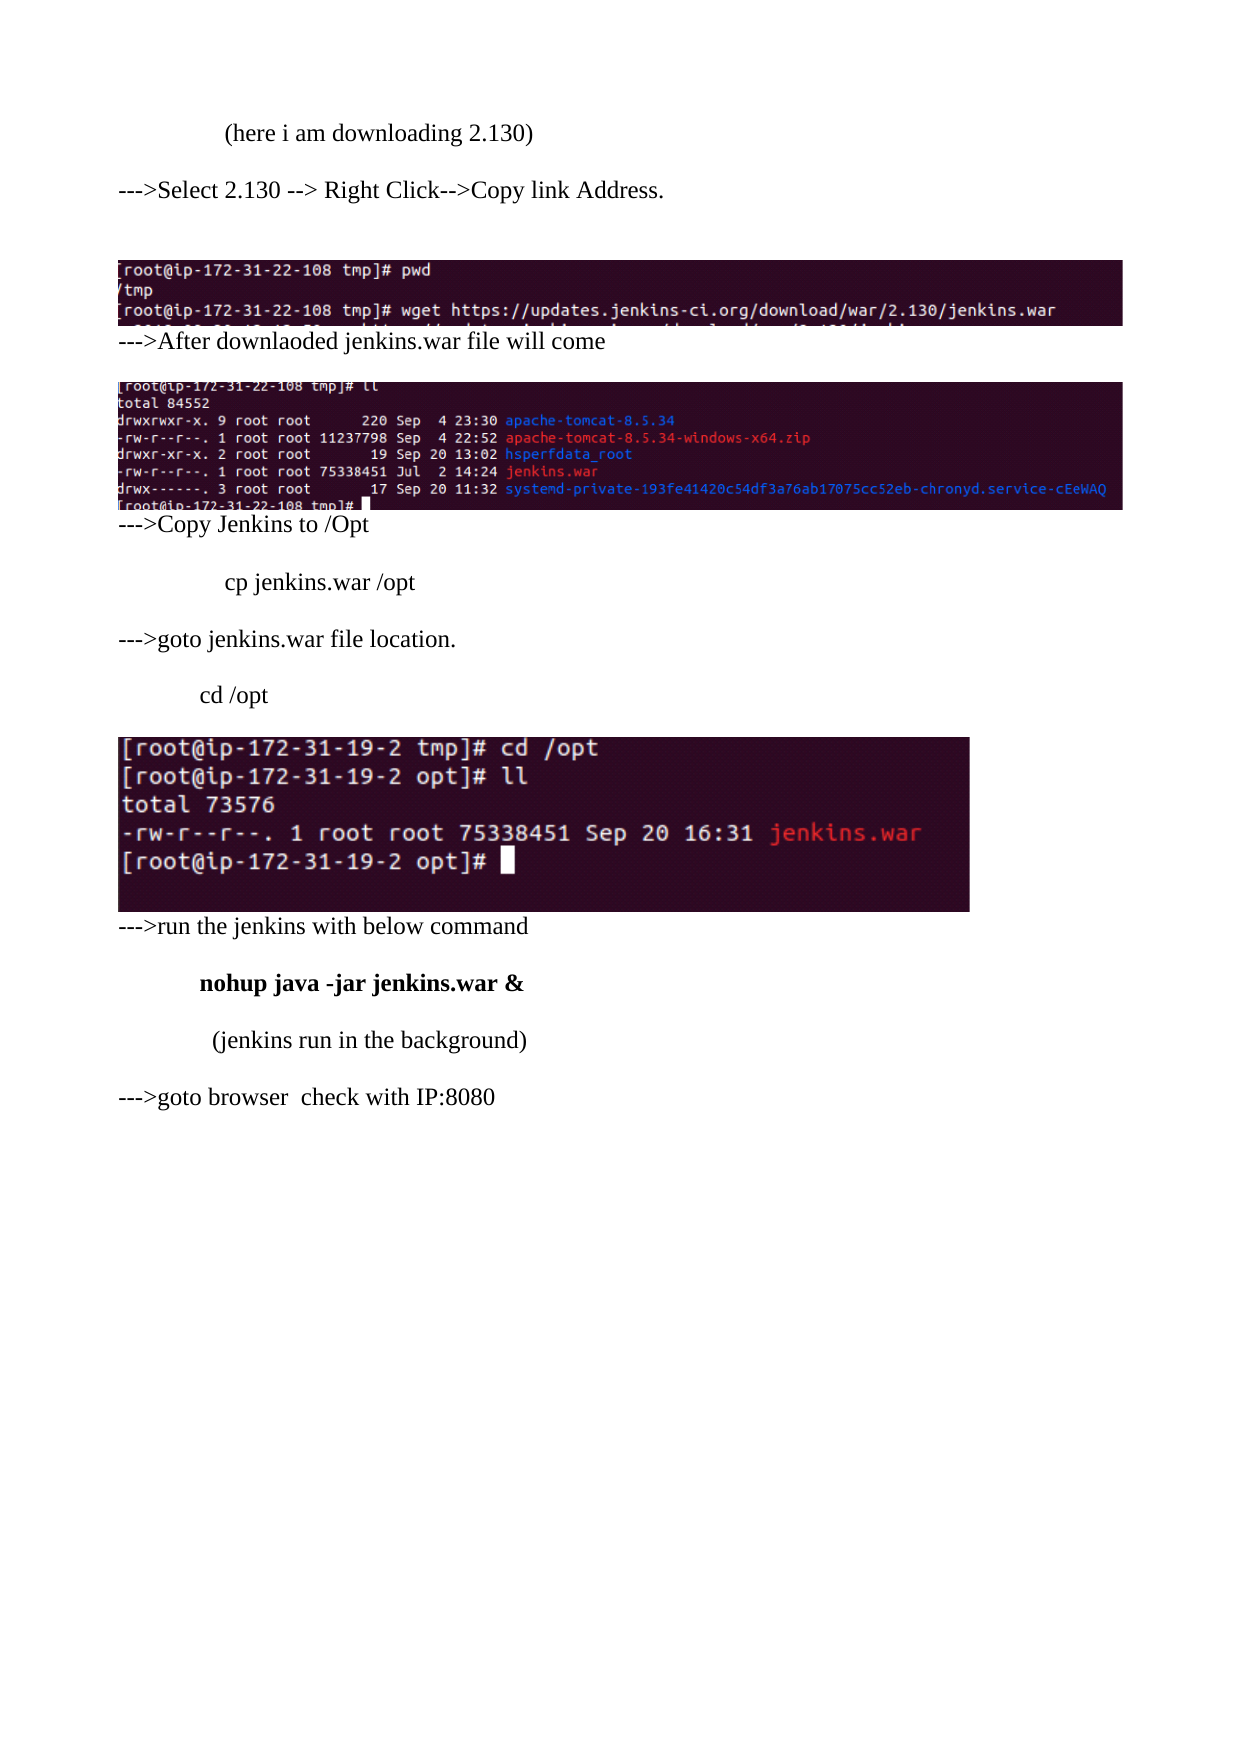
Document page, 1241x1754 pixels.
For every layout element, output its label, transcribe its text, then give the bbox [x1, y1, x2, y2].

text --->goto jenkins.war file location. [118, 624, 1122, 652]
text --->Copy Jenkins to /Opt [118, 510, 1122, 538]
text cd /opt [118, 680, 1122, 709]
text nohup java -jar jenkins.war & [118, 968, 1122, 997]
text --->run the jenkins with below command [118, 911, 1122, 940]
text --->goto browser check with IP:8080 [118, 1082, 1122, 1110]
text (jenkins run in the background) [118, 1025, 1122, 1054]
text cp jenkins.war /opt [118, 567, 1122, 596]
text --->After downlaoded jenkins.war file will come [118, 326, 1122, 355]
text --->Select 2.130 --> Right Click-->Copy link Address. [118, 176, 1122, 204]
text (here i am downloading 2.130) [118, 118, 1122, 147]
